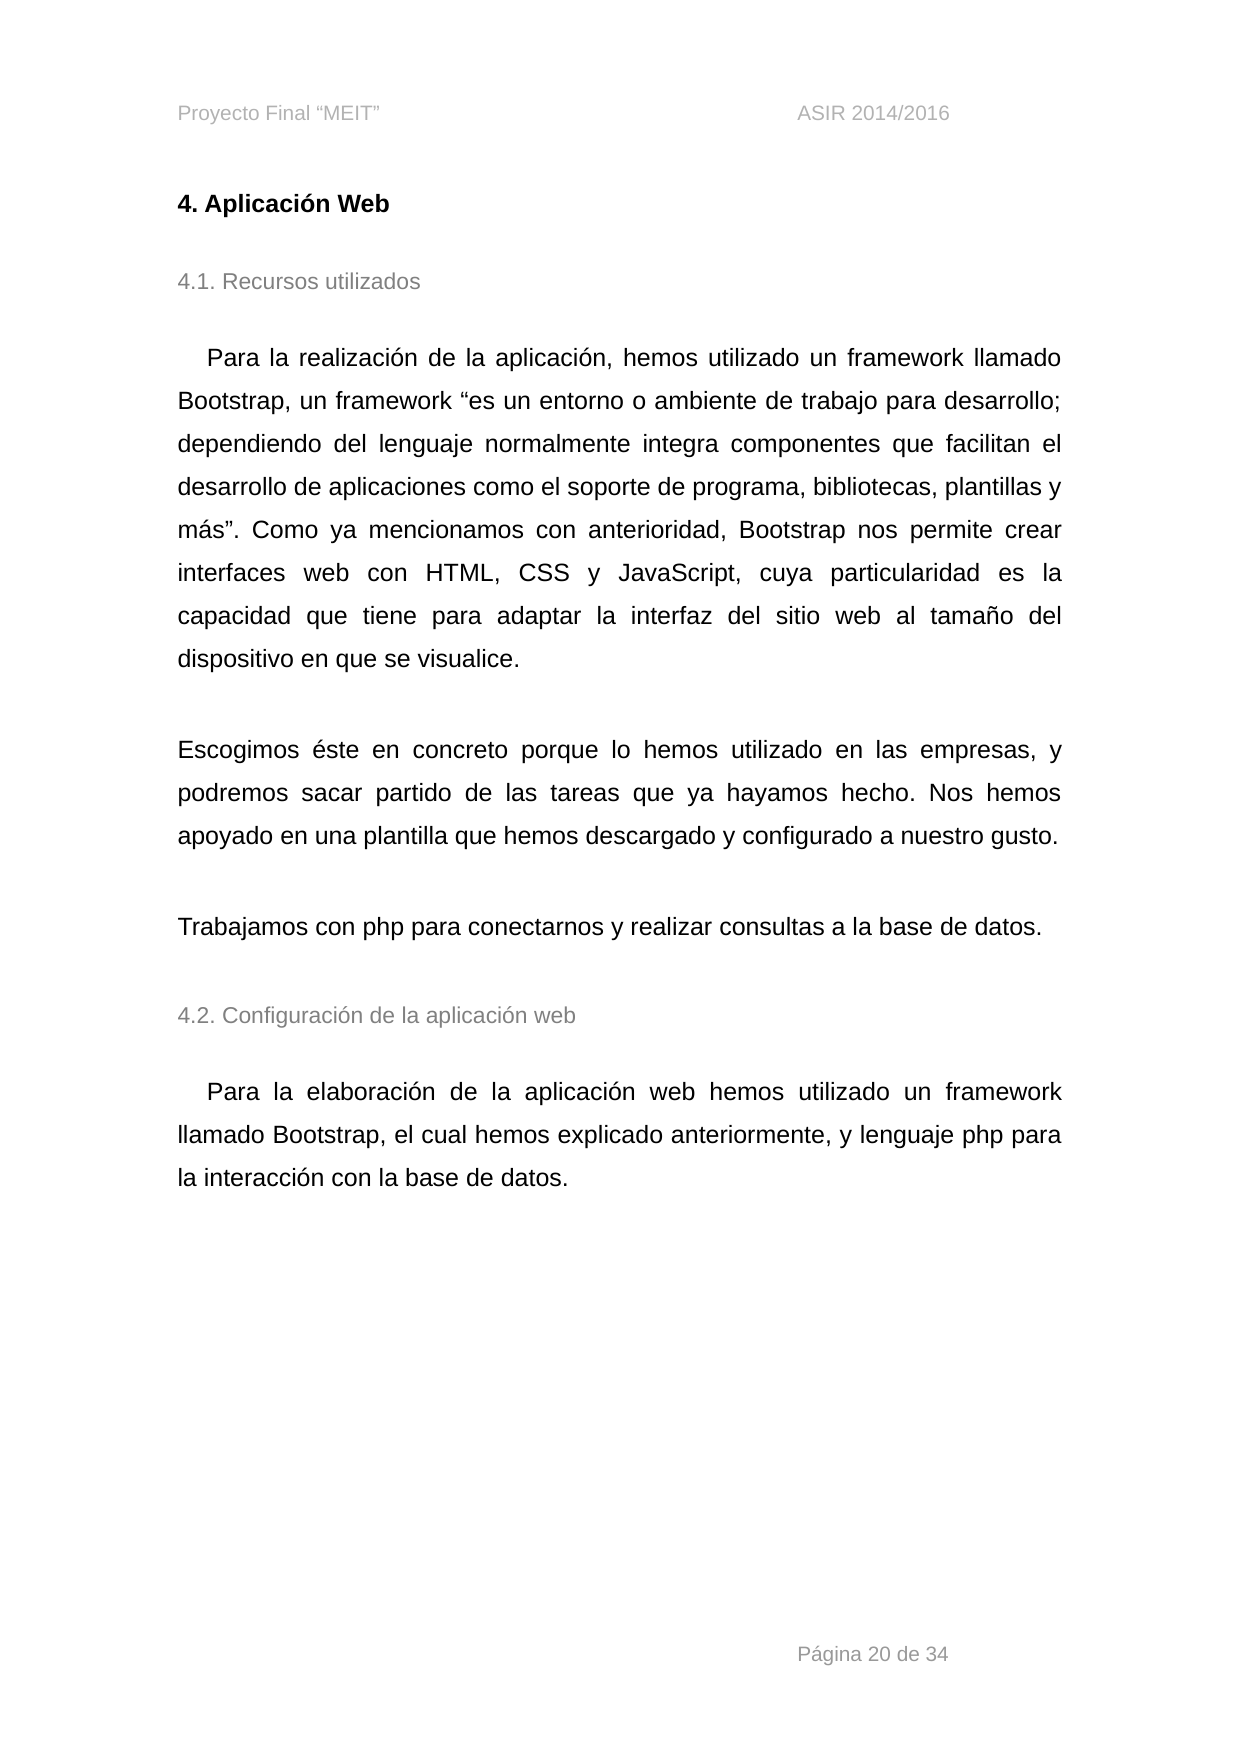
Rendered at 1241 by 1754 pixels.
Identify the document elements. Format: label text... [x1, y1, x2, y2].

text Para la realización de la aplicación, hemos utilizado un framework llamado Bootstrap, un framework “es un entorno o ambiente de trabajo para desarrollo; dependiendo del lenguaje normalmente integra componentes que facilitan el desarrollo de aplicaciones como el soporte de programa, bibliotecas, plantillas y más”. Como ya mencionamos con anterioridad, Bootstrap nos permite crear interfaces web con HTML, CSS y JavaScript, cuya particularidad es la capacidad que tiene para adaptar la interfaz del sitio web al tamaño del dispositivo en que se visualice. [177, 343, 1063, 673]
subtitle 4.1. Recursos utilizados [177, 268, 1063, 294]
text Trabajamos con php para conectarnos y realizar consultas a la base de datos. [177, 912, 1063, 940]
text Escogimos éste en concreto porque lo hemos utilizado en las empresas, y podremos sacar partido de las tareas que ya hayamos hecho. Nos hemos apoyado en una plantilla que hemos descargado y configurado a nuestro gusto. [177, 735, 1063, 850]
subtitle 4. Aplicación Web [177, 189, 1063, 218]
text Para la elaboración de la aplicación web hemos utilizado un framework llamado Bootstrap, el cual hemos explicado anteriormente, y lenguaje php para la interacción con la base de datos. [177, 1077, 1063, 1192]
subtitle 4.2. Configuración de la aplicación web [177, 1002, 1063, 1028]
